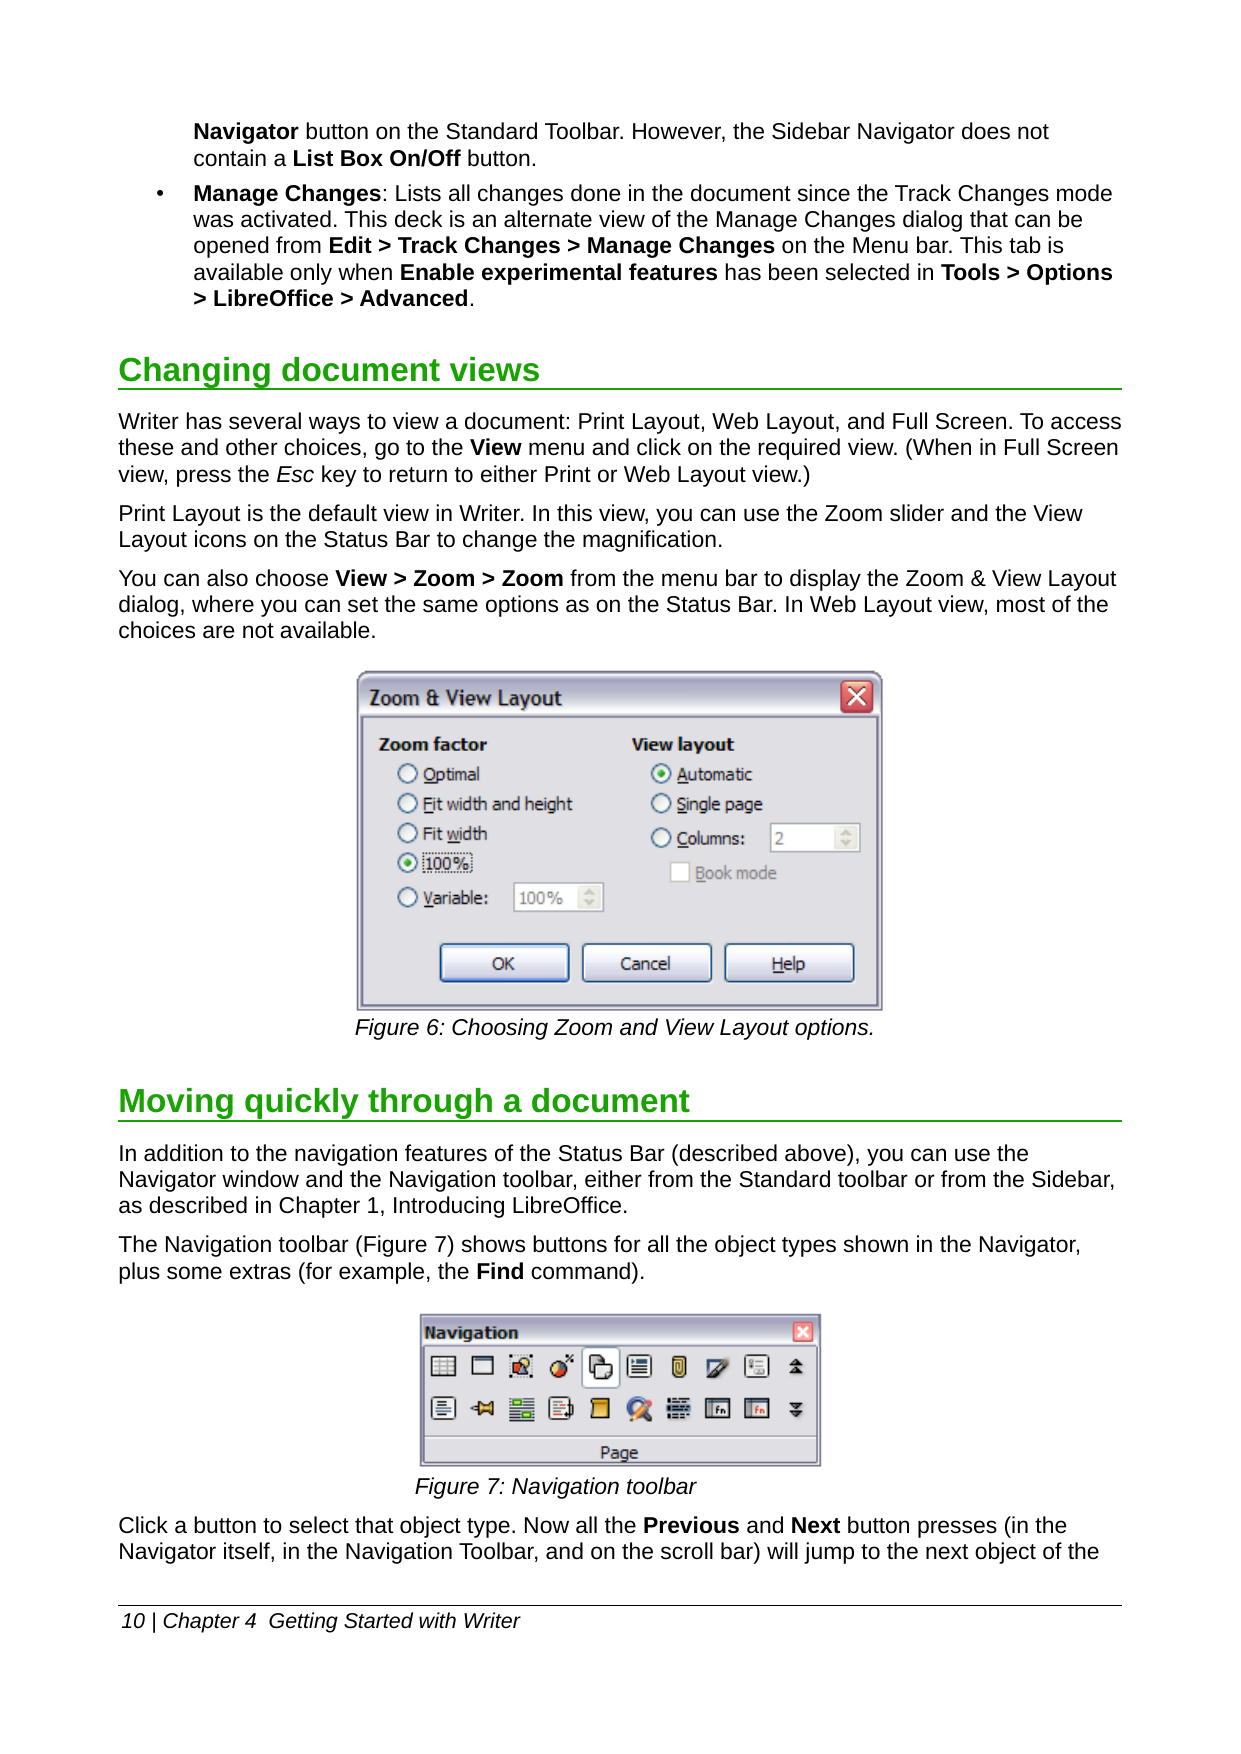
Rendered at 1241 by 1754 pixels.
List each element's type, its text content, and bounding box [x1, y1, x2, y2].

picture [414, 1308, 826, 1473]
text Figure 6: Choosing Zoom and View Layout options. [354, 1014, 886, 1040]
picture [354, 668, 886, 1014]
text The Navigation toolbar (Figure 7) shows buttons for all the object types shown in the Navigator, plus some extras (for example, the Find command). [118, 1231, 1122, 1284]
text Print Layout is the default view in Writer. In this view, you can use the Zoom slider and the View Layout icons on the Status Bar to change the magnification. [118, 499, 1122, 552]
text In addition to the navigation features of the Status Bar (described above), you can use the Navigator window and the Navigation toolbar, either from the Standard toolbar or from the Sidebar, as described in Chapter 1, Introducing LibreOffice. [118, 1140, 1122, 1219]
text You can also choose View > Zoom > Zoom from the menu bar to display the Zoom & View Layout dialog, where you can set the same options as on the Status Bar. In Web Layout view, most of the choices are not available. [118, 565, 1122, 644]
text Click a button to select that object type. Now all the Previous and Next button presses (in the Navigator itself, in the Navigation Toolbar, and on the scroll bar) will jump to the next object of the [118, 1512, 1122, 1564]
list Manage Changes: Lists all changes done in the document since the Track Changes mode was activated. This deck is an alternate view of the Manage Changes dialog that can be opened from Edit > Track Changes > Manage Changes on the Menu bar. This tab is available only when Enable experimental features has been selected in Tools > Options > LibreOffice > Advanced. [156, 180, 1122, 311]
text Writer has several ways to view a document: Print Layout, Web Layout, and Full Screen. To access these and other choices, go to the View menu and click on the required view. (When in Full Screen view, press the Esc key to return to either Print or Web Layout view.) [118, 408, 1122, 487]
subtitle Changing document views [118, 350, 1122, 388]
subtitle Moving quickly through a document [118, 1081, 1122, 1120]
text Figure 7: Navigation toolbar [414, 1473, 826, 1499]
list Navigator button on the Standard Toolbar. However, the Sidebar Navigator does not contain a List Box On/Off button. [156, 118, 1122, 171]
